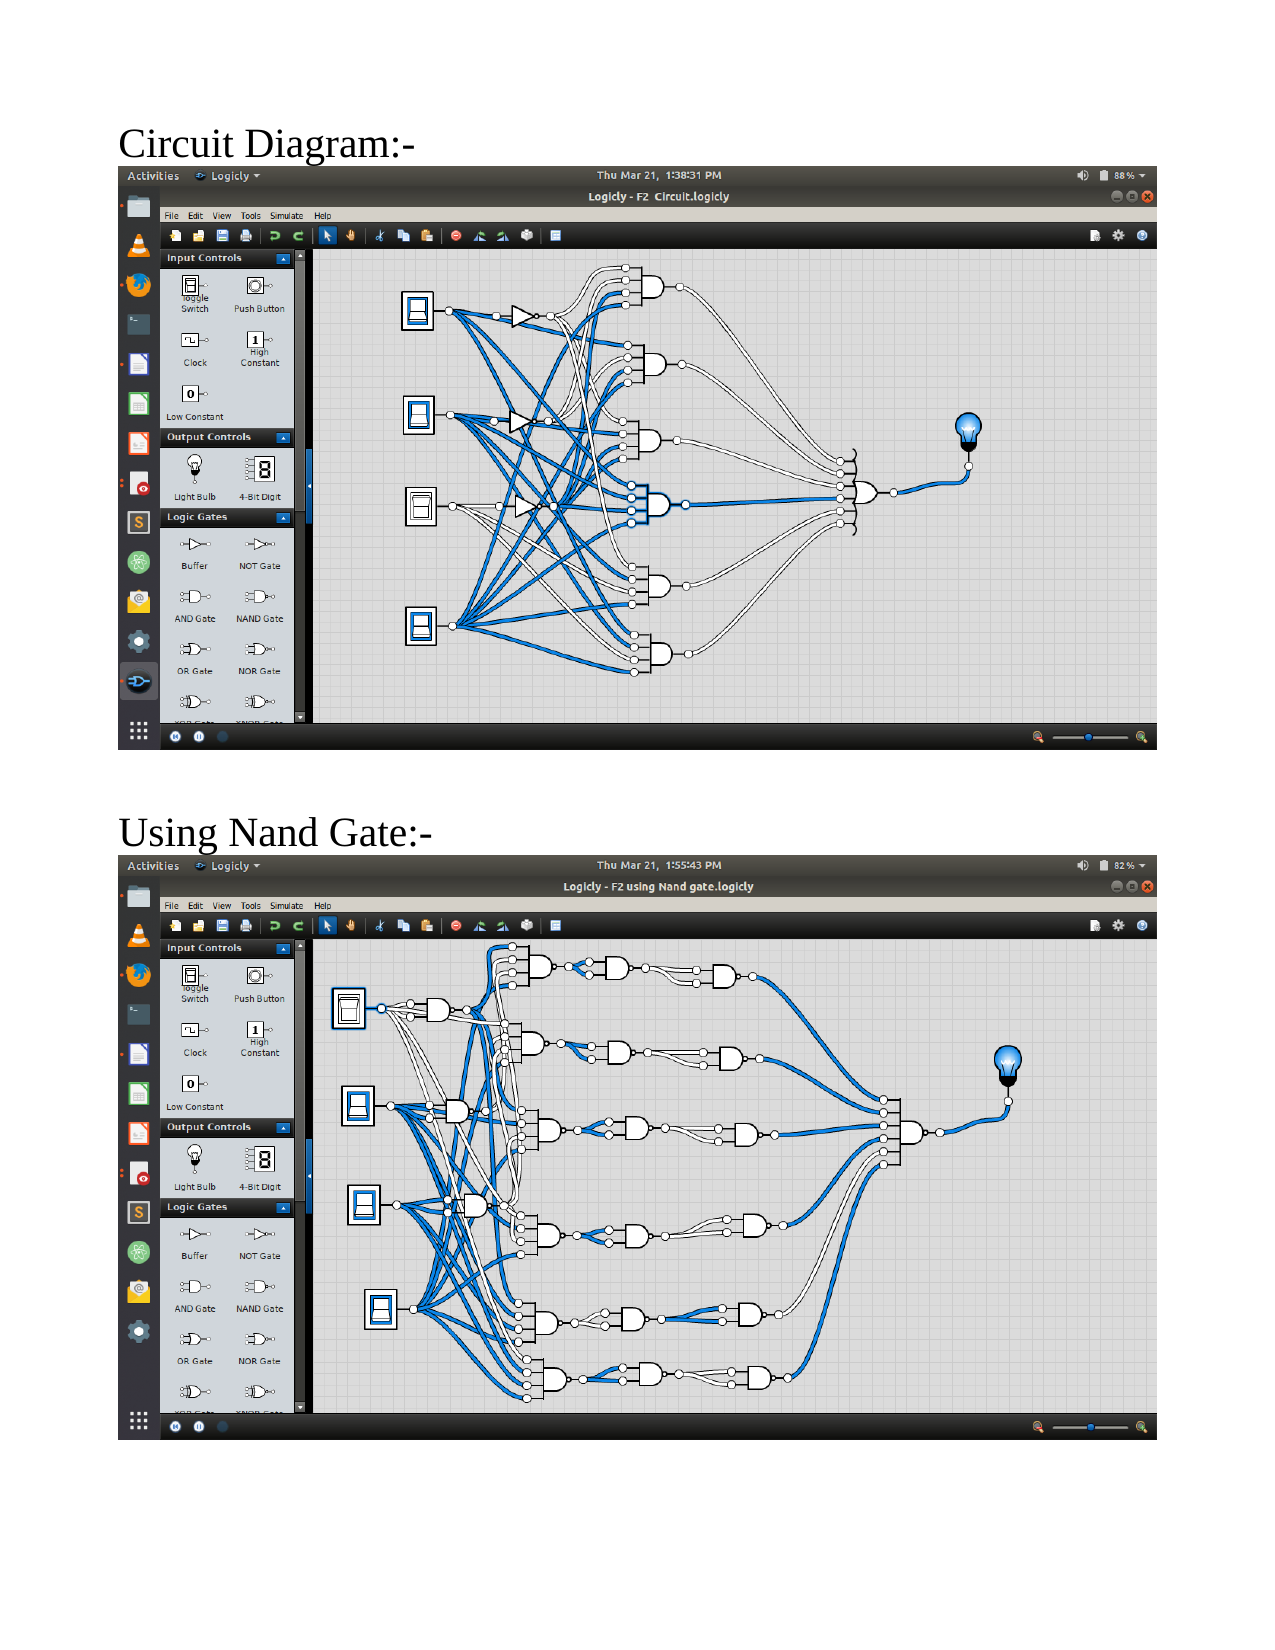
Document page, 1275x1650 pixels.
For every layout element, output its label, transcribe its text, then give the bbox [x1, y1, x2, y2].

picture [118, 166, 1157, 750]
text Using Nand Gate:- [118, 807, 1157, 855]
text Circuit Diagram:- [118, 118, 1157, 166]
picture [118, 855, 1157, 1440]
